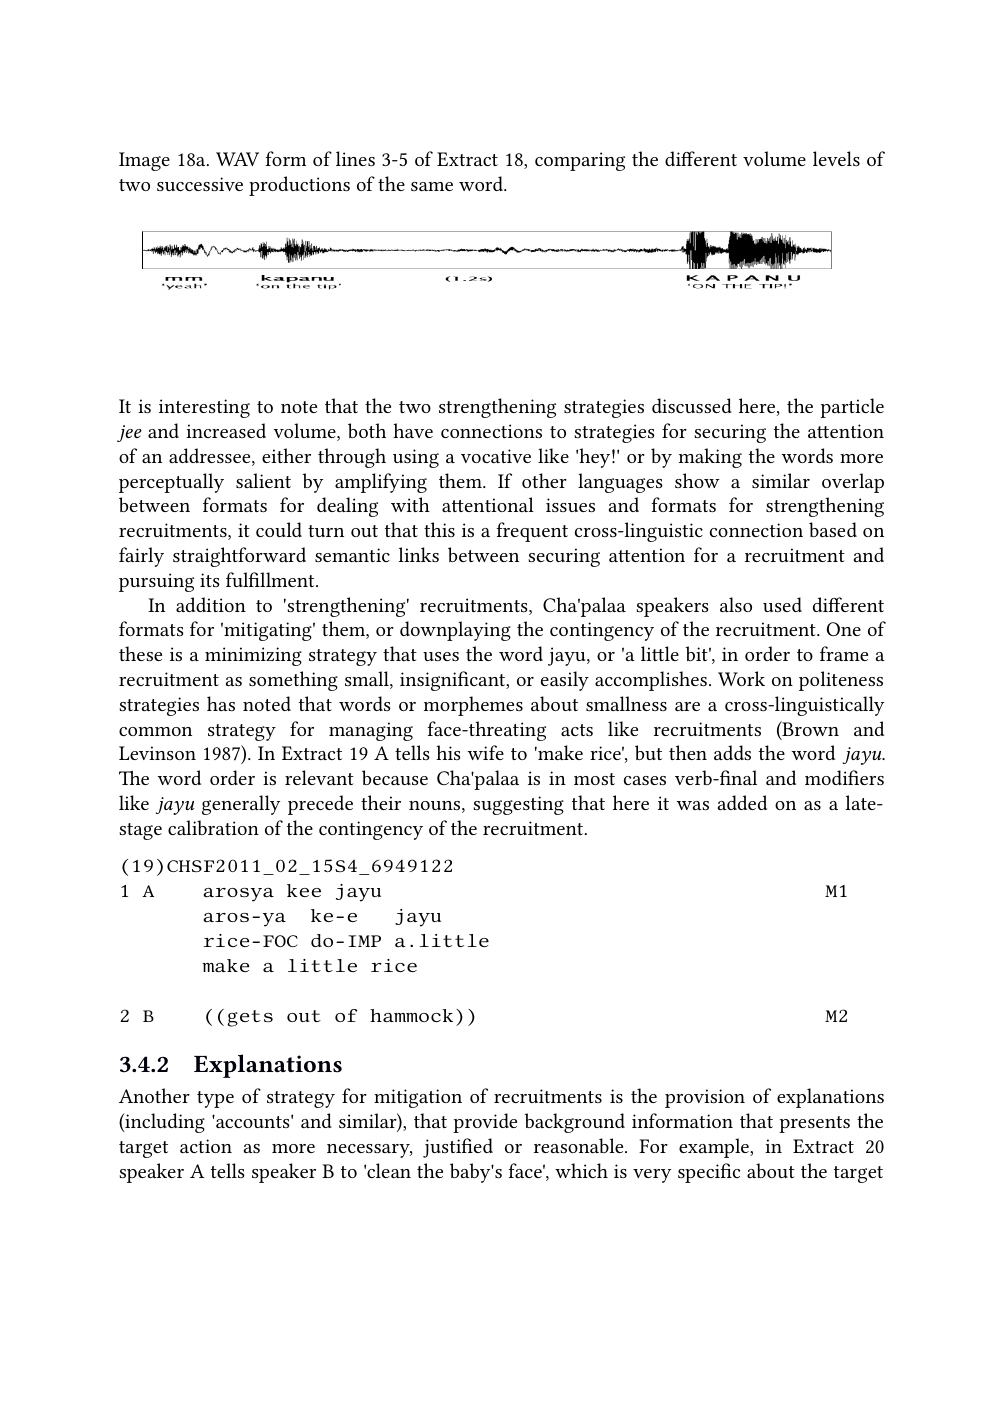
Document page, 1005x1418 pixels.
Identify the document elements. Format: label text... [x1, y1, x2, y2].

text In addition to 'strengthening' recruitments, Cha'palaa speakers also used different formats for 'mitigating' them, or downplaying the contingency of the recruitment. One of these is a minimizing strategy that uses the word jayu, or 'a little bit', in order to frame a recruitment as something small, insignificant, or easily accomplishes. Work on politeness strategies has noted that words or morphemes about smallness are a cross-linguistically common strategy for managing face-threating acts like recruitments (Brown and Levinson 1987). In Extract 19 A tells his wife to 'make rice', but then adds the word jayu. The word order is relevant because Cha'palaa is in most cases verb-final and modifiers like jayu generally precede their nouns, suggesting that here it was added on as a late-stage calibration of the contingency of the recruitment. [118, 592, 886, 840]
text Image 18a. WAV form of lines 3-5 of Extract 18, comparing the different volume levels of two successive productions of the same word. [118, 147, 886, 197]
subtitle Explanations [118, 1053, 886, 1078]
text Another type of strategy for mitigation of recruitments is the provision of explanations (including 'accounts' and similar), that provide background information that presents the target action as more necessary, justified or reasonable. For example, in Extract 20 speaker A tells speaker B to 'clean the baby's face', which is very specific about the target [118, 1084, 886, 1183]
list CHSF2011_02_15S4_6949122 1 A arosya kee jayu M1 aros-ya ke-e jayu rice-FOC do-IMP a.little make a little rice 2 B ((gets out of hammock)) M2 [118, 853, 886, 1028]
picture [118, 196, 855, 394]
text It is interesting to note that the two strengthening strategies discussed here, the particle jee and increased volume, both have connections to strategies for securing the attention of an addressee, either through using a vocative like 'hey!' or by making the words more perceptually salient by amplifying them. If other languages show a similar overlap between formats for dealing with attentional issues and formats for strengthening recruitments, it could turn out that this is a frequent cross-linguistic connection based on fairly straightforward semantic links between securing attention for a recruitment and pursuing its fulfillment. [118, 394, 886, 592]
